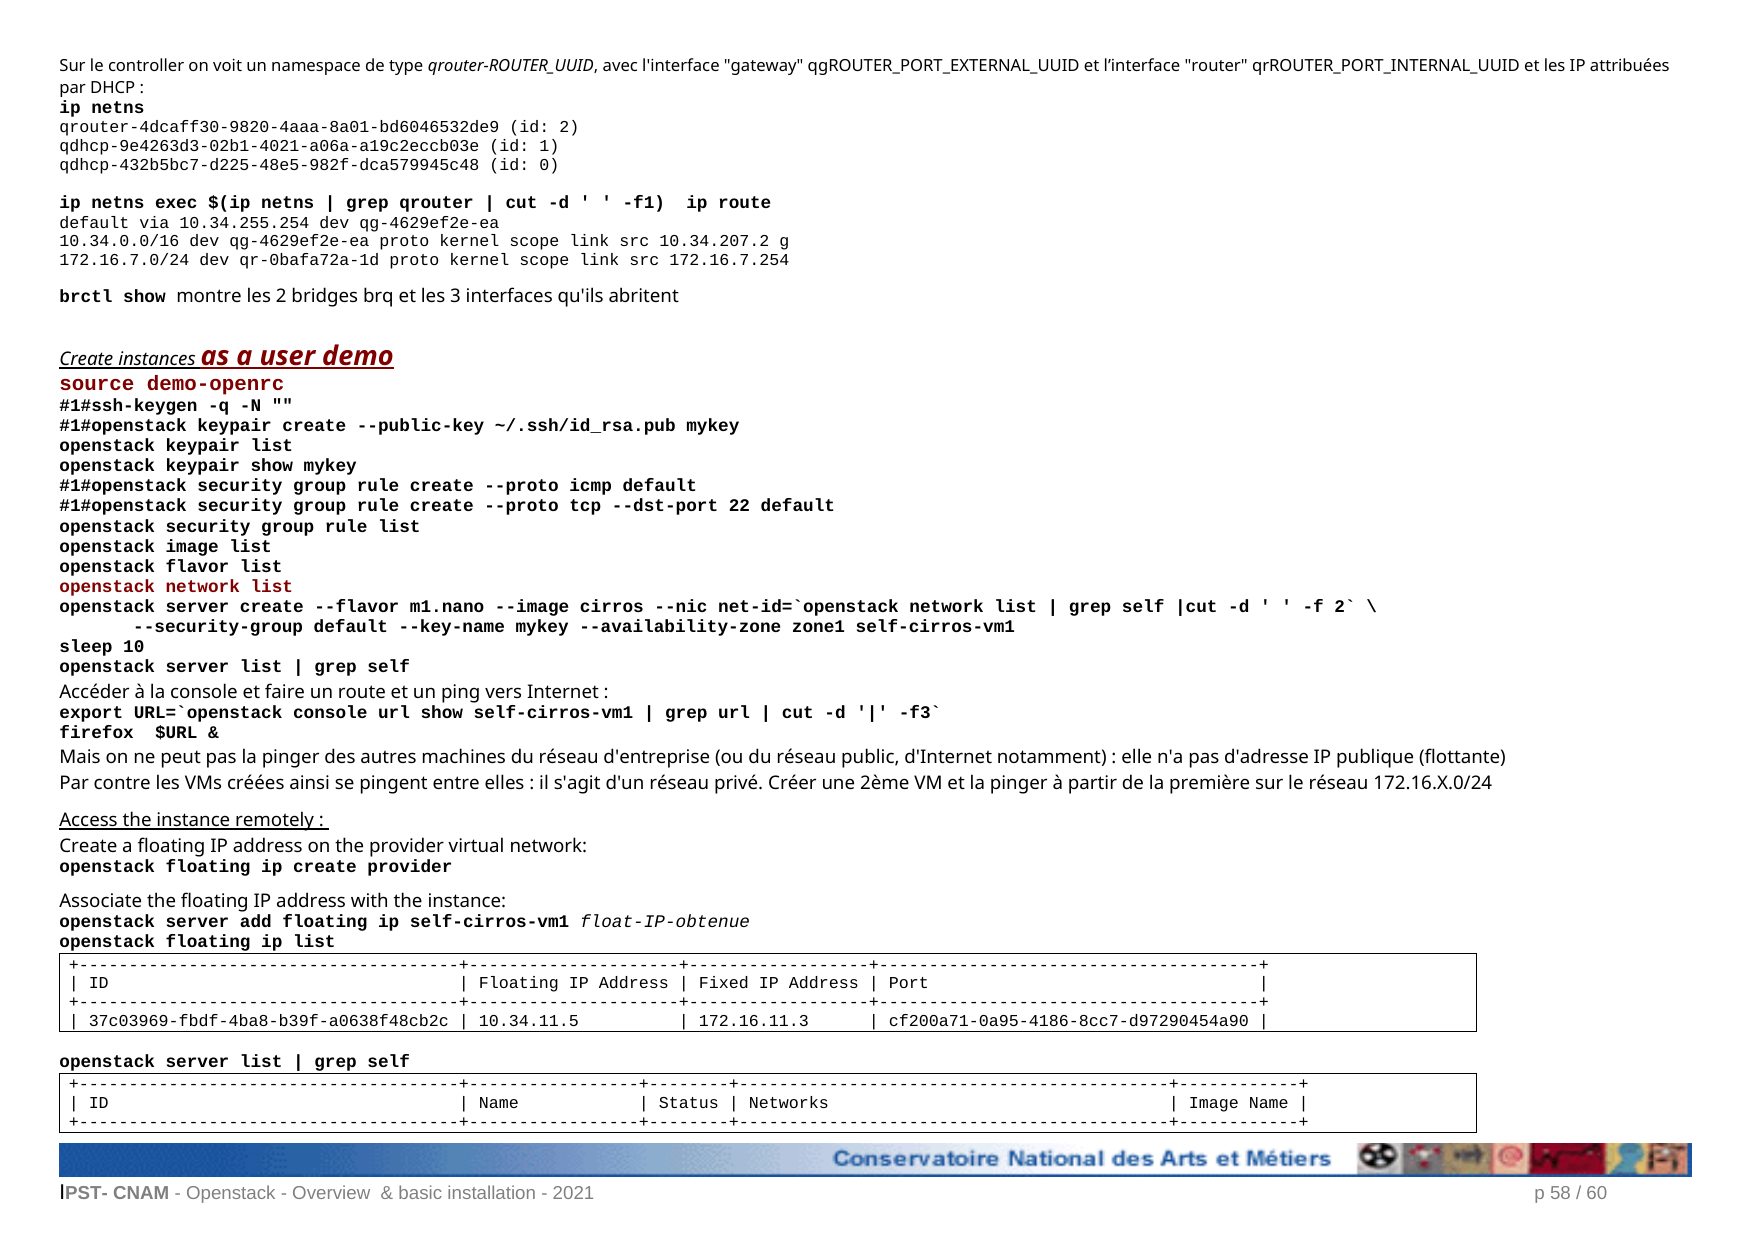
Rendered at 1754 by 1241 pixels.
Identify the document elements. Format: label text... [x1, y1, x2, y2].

text source demo-openrc [59, 373, 1695, 397]
text openstack server list | grep self [59, 1053, 1695, 1073]
text Accéder à la console et faire un route et un ping vers Internet : [59, 678, 1695, 703]
text #1#openstack security group rule create --proto icmp default [59, 477, 1695, 497]
text --security-group default --key-name mykey --availability-zone zone1 self-cirros-vm1 [133, 618, 1695, 638]
text openstack network list [59, 577, 1695, 598]
text qdhcp-432b5bc7-d225-48e5-982f-dca579945c48 (id: 0) [59, 156, 1695, 175]
text openstack image list [59, 537, 1695, 557]
text qdhcp-9e4263d3-02b1-4021-a06a-a19c2eccb03e (id: 1) [59, 137, 1695, 156]
text openstack server create --flavor m1.nano --image cirros --nic net-id=`openstack network list | grep self |cut -d ' ' -f 2` \ [59, 598, 1695, 618]
text ip netns [59, 98, 1695, 119]
text Associate the floating IP address with the instance: [59, 887, 1695, 913]
text #1#ssh-keygen -q -N "" [59, 397, 1695, 417]
text sleep 10 [59, 638, 1695, 658]
text Create a floating IP address on the provider virtual network: [59, 832, 1695, 858]
text #1#openstack keypair create --public-key ~/.ssh/id_rsa.pub mykey [59, 417, 1695, 437]
text Create instances as a user demo [59, 336, 1695, 373]
text firefox $URL & [59, 724, 1695, 744]
text openstack server add floating ip self-cirros-vm1 float-IP-obtenue [59, 913, 1695, 933]
text openstack security group rule list [59, 517, 1695, 537]
text Sur le controller on voit un namespace de type qrouter-ROUTER_UUID, avec l'interface "gateway" qgROUTER_PORT_EXTERNAL_UUID et l’interface "router" qrROUTER_PORT_INTERNAL_UUID et les IP attribuées par DHCP : [59, 53, 1695, 98]
text +--------------------------------------+-----------------+--------+-------------------------------------------+------------+ [60, 1110, 1476, 1132]
text openstack floating ip create provider [59, 858, 1695, 878]
text | 37c03969-fbdf-4ba8-b39f-a0638f48cb2c | 10.34.11.5 | 172.16.11.3 | cf200a71-0a95-4186-8cc7-d97290454a90 | [60, 1009, 1476, 1031]
text brctl show montre les 2 bridges brq et les 3 interfaces qu'ils abritent [59, 282, 1695, 308]
text ip netns exec $(ip netns | grep qrouter | cut -d ' ' -f1) ip route [59, 194, 1695, 214]
text | ID | Name | Status | Networks | Image Name | [60, 1092, 1476, 1110]
text | ID | Floating IP Address | Fixed IP Address | Port | [60, 972, 1476, 991]
text 172.16.7.0/24 dev qr-0bafa72a-1d proto kernel scope link src 172.16.7.254 [59, 252, 1695, 271]
text +--------------------------------------+---------------------+------------------+--------------------------------------+ [60, 954, 1476, 972]
text default via 10.34.255.254 dev qg-4629ef2e-ea [59, 214, 1695, 233]
text +--------------------------------------+-----------------+--------+-------------------------------------------+------------+ [60, 1074, 1476, 1092]
text +--------------------------------------+---------------------+------------------+--------------------------------------+ [60, 991, 1476, 1009]
text Par contre les VMs créées ainsi se pingent entre elles : il s'agit d'un réseau privé. Créer une 2ème VM et la pinger à partir de la première sur le réseau 172.16.X.0/24 [59, 769, 1695, 795]
text #1#openstack security group rule create --proto tcp --dst-port 22 default [59, 497, 1695, 517]
text openstack floating ip list [59, 933, 1695, 953]
text Mais on ne peut pas la pinger des autres machines du réseau d'entreprise (ou du réseau public, d'Internet notamment) : elle n'a pas d'adresse IP publique (flottante) [59, 744, 1695, 769]
text openstack keypair show mykey [59, 457, 1695, 477]
text openstack keypair list [59, 437, 1695, 457]
text openstack flavor list [59, 557, 1695, 577]
text openstack server list | grep self [59, 658, 1695, 678]
text export URL=`openstack console url show self-cirros-vm1 | grep url | cut -d '|' -f3` [59, 703, 1695, 724]
text 10.34.0.0/16 dev qg-4629ef2e-ea proto kernel scope link src 10.34.207.2 g [59, 233, 1695, 252]
text qrouter-4dcaff30-9820-4aaa-8a01-bd6046532de9 (id: 2) [59, 119, 1695, 137]
text Access the instance remotely : [59, 807, 1695, 832]
